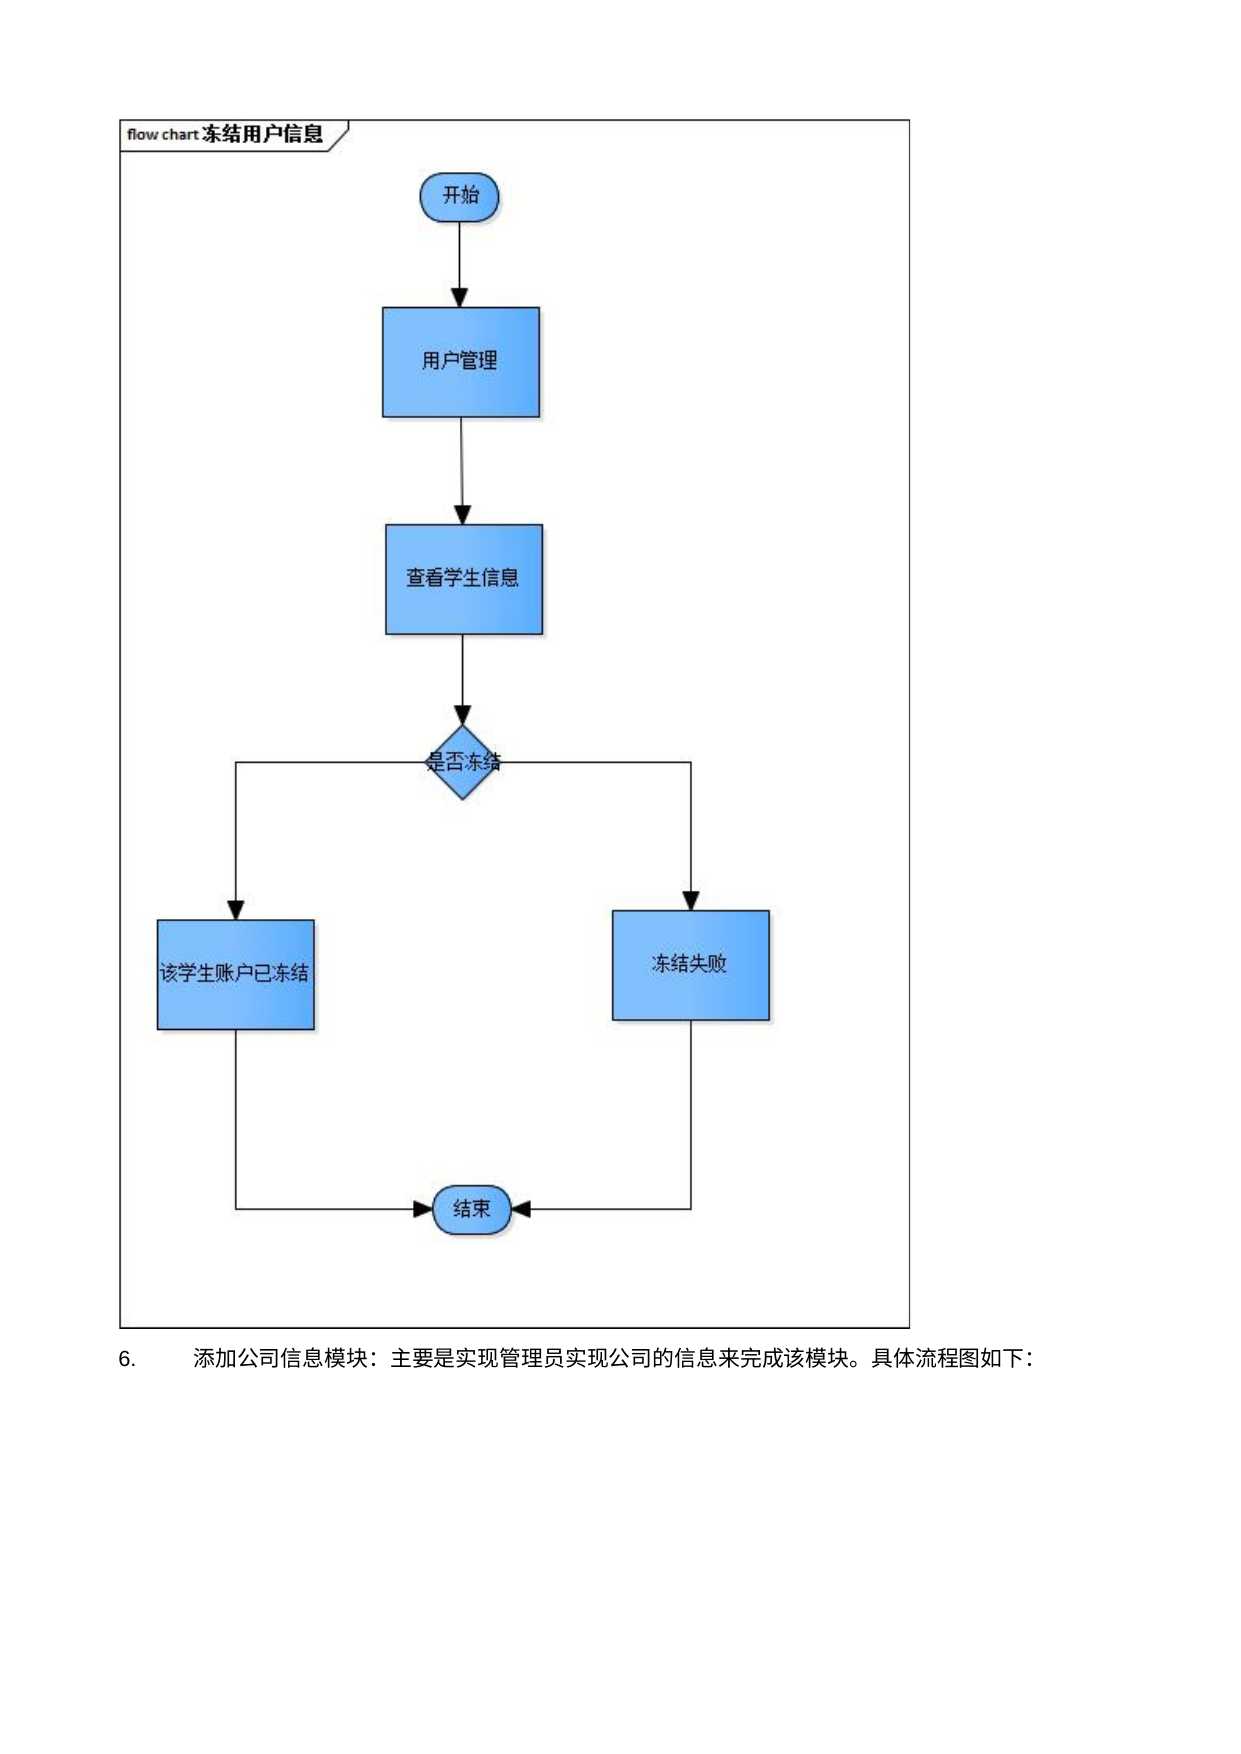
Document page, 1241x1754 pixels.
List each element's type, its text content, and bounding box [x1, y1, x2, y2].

subtitle 添加公司信息模块：主要是实现管理员实现公司的信息来完成该模块。具体流程图如下： [118, 1341, 1122, 1372]
